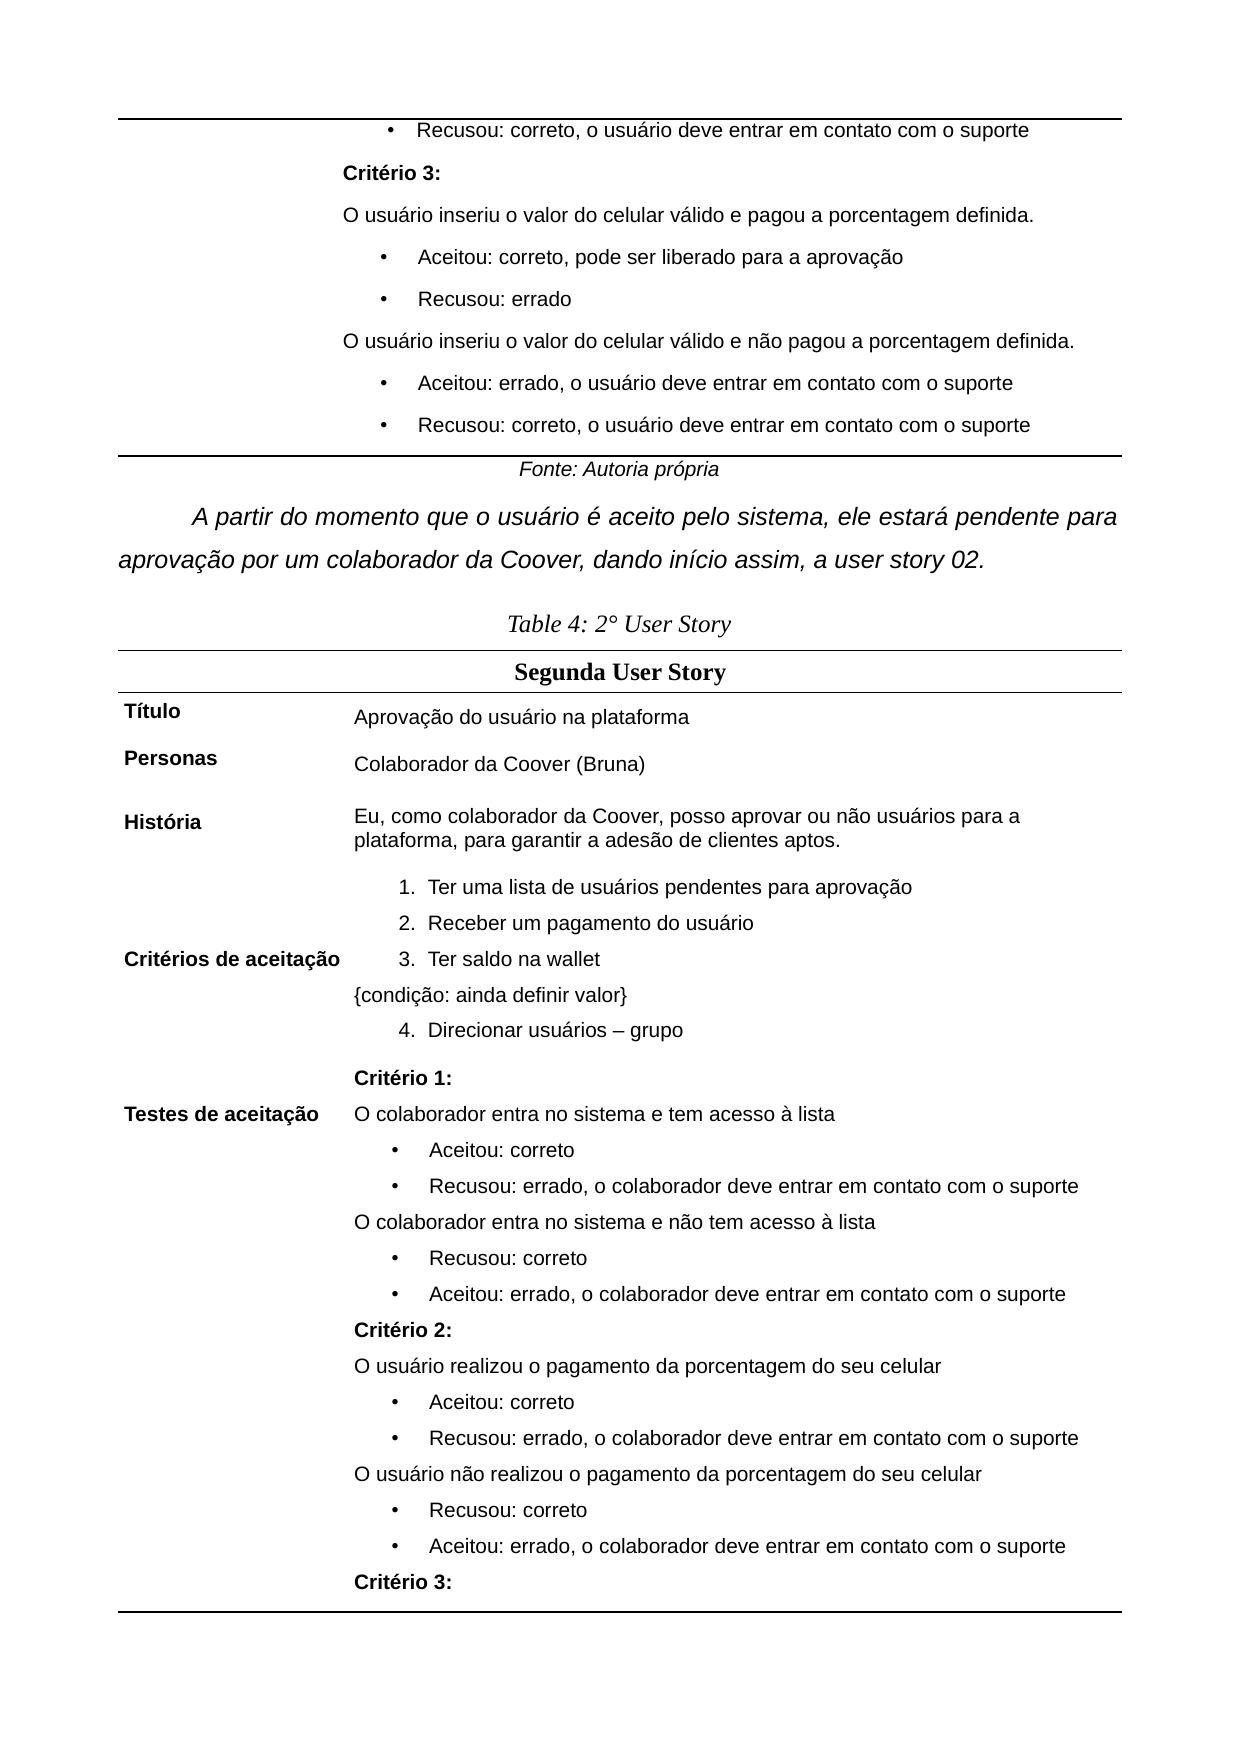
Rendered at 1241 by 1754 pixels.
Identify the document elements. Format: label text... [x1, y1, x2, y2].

table_cell Critérios de aceitação [118, 869, 348, 1060]
text Fonte: Autoria própria [118, 457, 1122, 481]
table_cell Eu, como colaborador da Coover, posso aprovar ou não usuários para a plataforma, para garantir a adesão de clientes aptos. [348, 788, 1122, 869]
table_cell [118, 120, 343, 455]
table_cell Colaborador da Coover (Bruna) [348, 740, 1122, 788]
text A partir do momento que o usuário é aceito pelo sistema, ele estará pendente para aprovação por um colaborador da Coover, dando início assim, a user story 02. [118, 501, 1122, 573]
table_cell Título [118, 693, 348, 740]
table_cell Testes de aceitação [118, 1060, 348, 1611]
table_cell Critério 1: O comprador não tem uma wallet Aceitou: errado, deve aparecer uma mensagem e direcionar para a criação da wallet! Recusou: correto O comprador tem uma wallet Aceitou: correto Recusou: errado, rever o processo. Critério 2: O usuário está ciente sobre as condições do smart contract Aceitou: correto, pode ser liberado para a aprovação Recusou: errado O usuário não está ciente sobre as condições do smart contract Aceitou: errado, o usuário deve entrar em contato com o suporte Recusou: correto, o usuário deve entrar em contato com o suporte Critério 3: O usuário inseriu o valor do celular válido e pagou a porcentagem definida. Aceitou: correto, pode ser liberado para a aprovação Recusou: errado O usuário inseriu o valor do celular válido e não pagou a porcentagem definida. Aceitou: errado, o usuário deve entrar em contato com o suporte Recusou: correto, o usuário deve entrar em contato com o suporte [343, 120, 1122, 455]
table_header Segunda User Story [118, 651, 1122, 692]
table_cell Ter uma lista de usuários pendentes para aprovação Receber um pagamento do usuário Ter saldo na wallet {condição: ainda definir valor} Direcionar usuários – grupo [348, 869, 1122, 1060]
text Table 4: 2° User Story [118, 609, 1122, 638]
table_cell História [118, 788, 348, 869]
table_cell Personas [118, 740, 348, 788]
table_cell Aprovação do usuário na plataforma [348, 693, 1122, 740]
table_cell Critério 1: O colaborador entra no sistema e tem acesso à lista Aceitou: correto Recusou: errado, o colaborador deve entrar em contato com o suporte O colaborador entra no sistema e não tem acesso à lista Recusou: correto Aceitou: errado, o colaborador deve entrar em contato com o suporte Critério 2: O usuário realizou o pagamento da porcentagem do seu celular Aceitou: correto Recusou: errado, o colaborador deve entrar em contato com o suporte O usuário não realizou o pagamento da porcentagem do seu celular Recusou: correto Aceitou: errado, o colaborador deve entrar em contato com o suporte Critério 3: [348, 1060, 1122, 1611]
